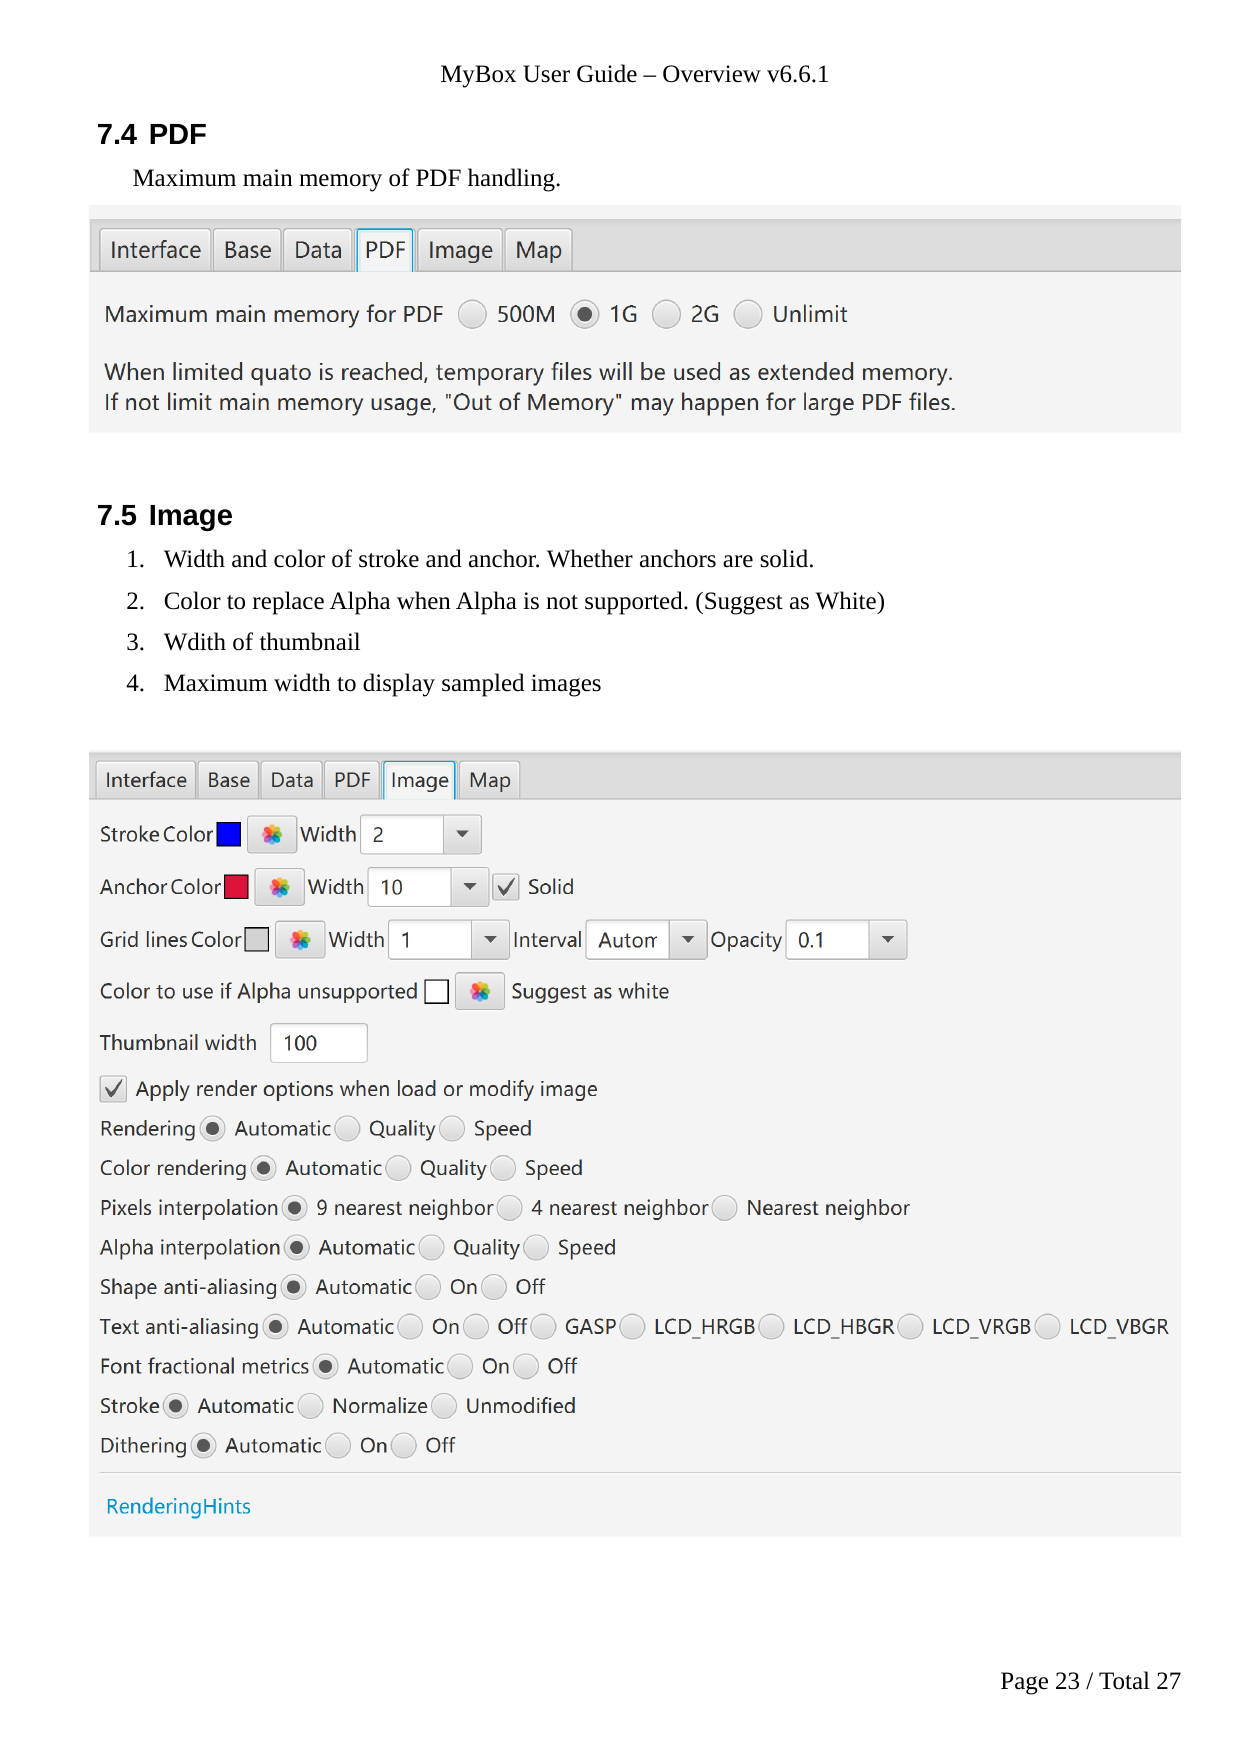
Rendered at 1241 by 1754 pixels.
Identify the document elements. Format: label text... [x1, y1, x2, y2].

subtitle Image [88, 498, 1181, 532]
list Maximum width to display sampled images [126, 668, 1181, 697]
subtitle PDF [88, 117, 1181, 151]
list Wdith of thumbnail [126, 627, 1181, 656]
list Color to replace Alpha when Alpha is not supported. (Suggest as White) [126, 586, 1181, 614]
list Width and color of stroke and anchor. Whether anchors are solid. [126, 544, 1181, 573]
picture [88, 204, 1182, 433]
text Maximum main memory of PDF handling. [88, 163, 1181, 192]
picture [88, 750, 1182, 1537]
